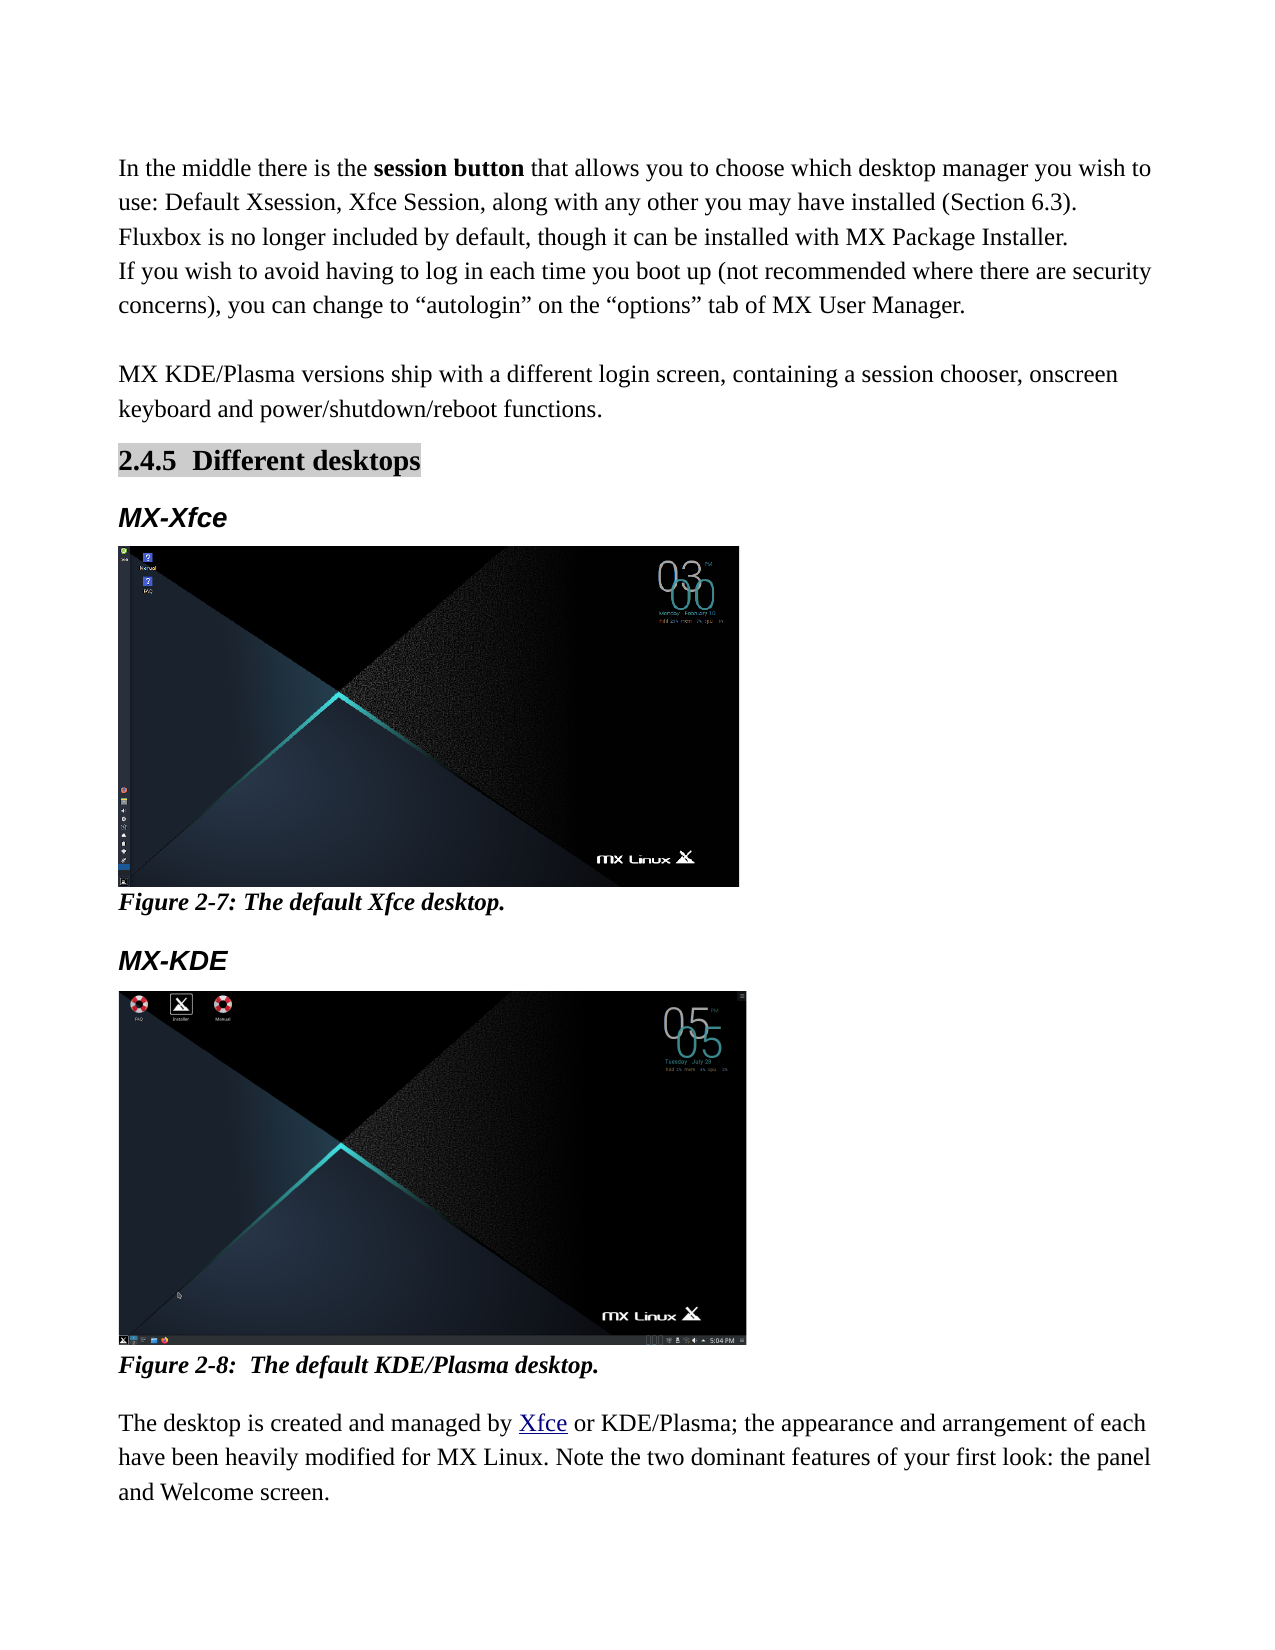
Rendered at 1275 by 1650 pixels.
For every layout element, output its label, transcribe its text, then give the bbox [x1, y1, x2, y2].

picture [118, 991, 747, 1345]
subtitle 2.4.5 Different desktops [421, 443, 1157, 477]
text In the middle there is the session button that allows you to choose which desktop manager you wish to use: Default Xsession, Xfce Session, along with any other you may have installed (Section 6.3). Fluxbox is no longer included by default, though it can be installed with MX Package Installer. [118, 153, 1157, 250]
subtitle MX-Xfce [118, 502, 1157, 533]
picture [118, 546, 740, 887]
subtitle MX-KDE [118, 944, 1157, 976]
text If you wish to avoid having to log in each time you boot up (not recommended where there are security concerns), you can change to “autologin” on the “options” tab of MX User Manager. [118, 256, 1157, 319]
text The desktop is created and managed by Xfce or KDE/Plasma; the appearance and arrangement of each have been heavily modified for MX Linux. Note the two dominant features of your first look: the panel and Welcome screen. [118, 1408, 1157, 1505]
text MX KDE/Plasma versions ship with a different login screen, containing a session chooser, onscreen keyboard and power/shutdown/reboot functions. [118, 359, 1157, 423]
text Figure 2-8: The default KDE/Plasma desktop. [118, 1350, 1157, 1379]
text Figure 2-7: The default Xfce desktop. [118, 887, 1157, 916]
